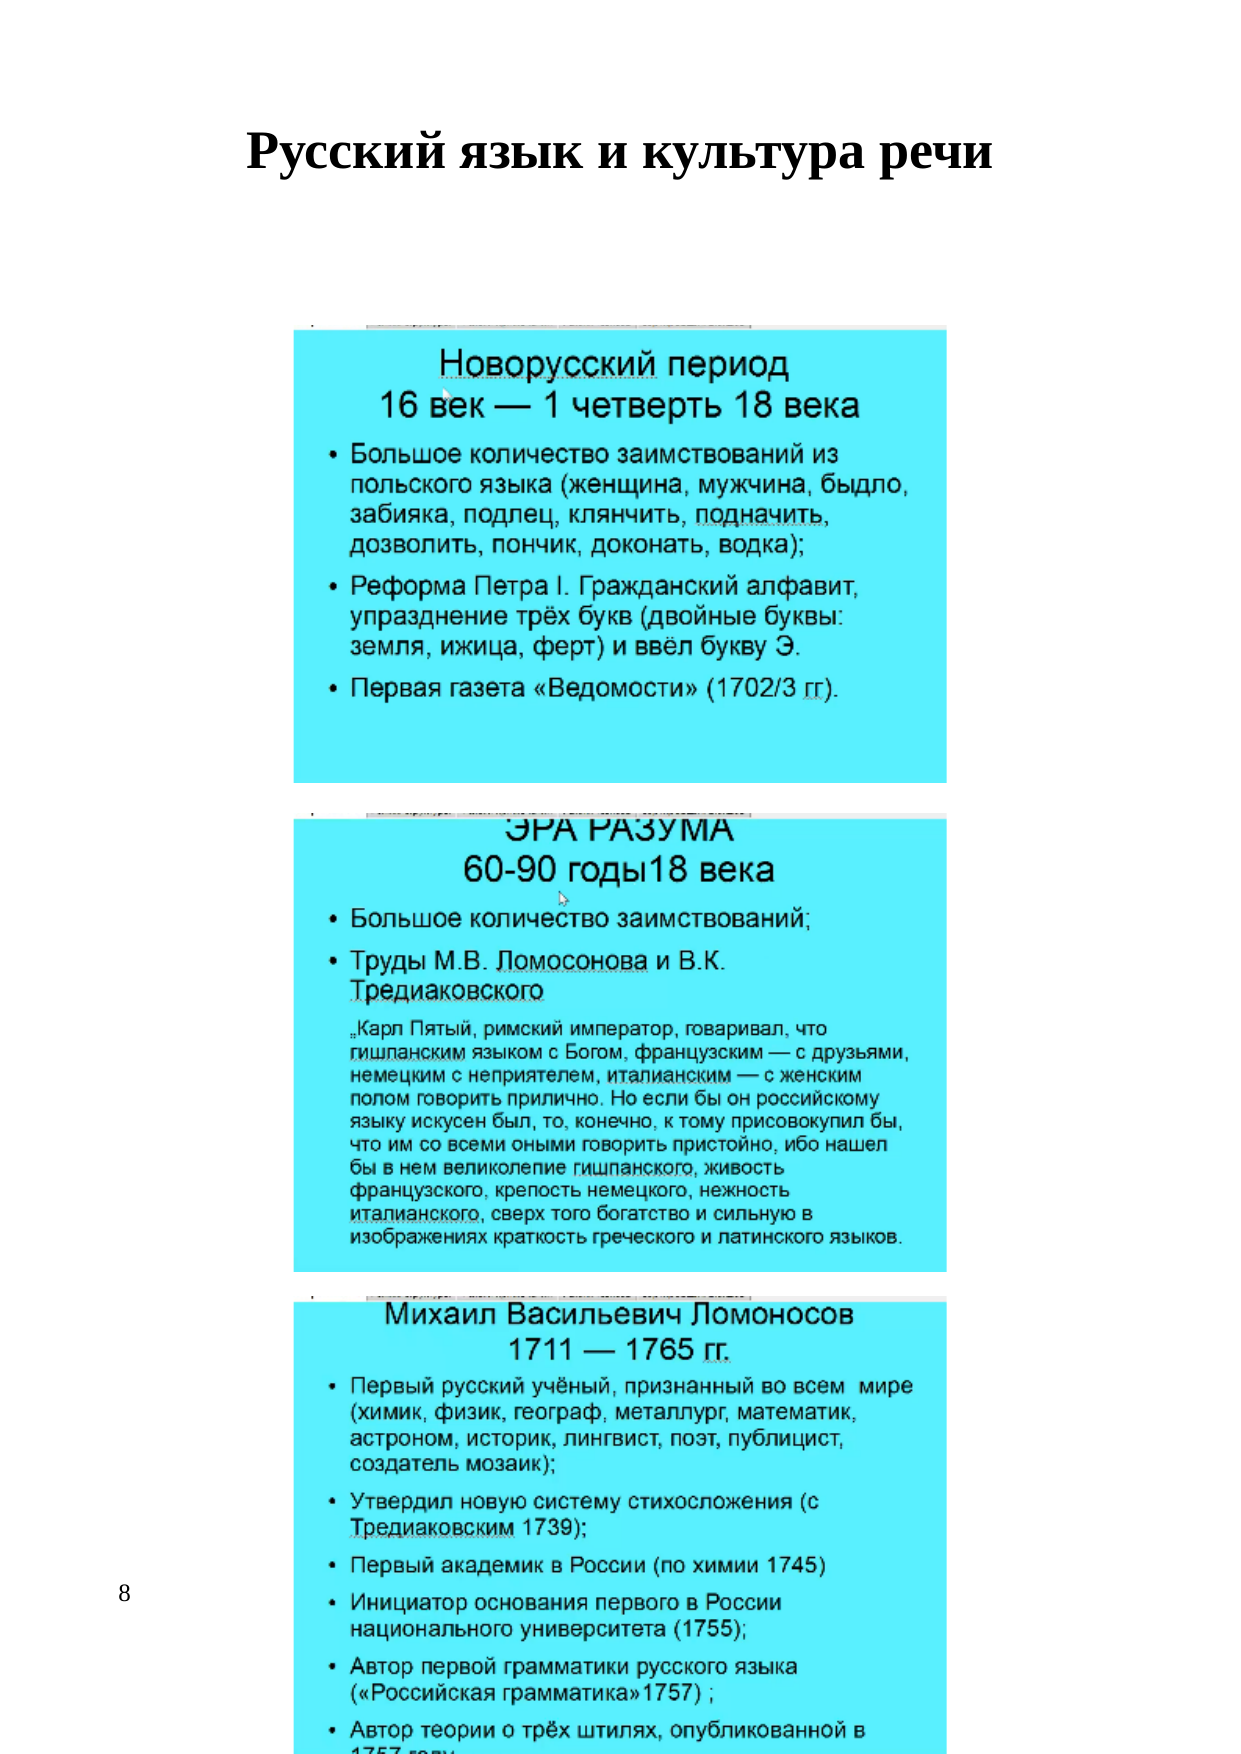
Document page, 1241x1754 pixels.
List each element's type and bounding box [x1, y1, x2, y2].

picture [293, 813, 947, 1272]
picture [293, 325, 947, 783]
picture [293, 1296, 947, 1754]
